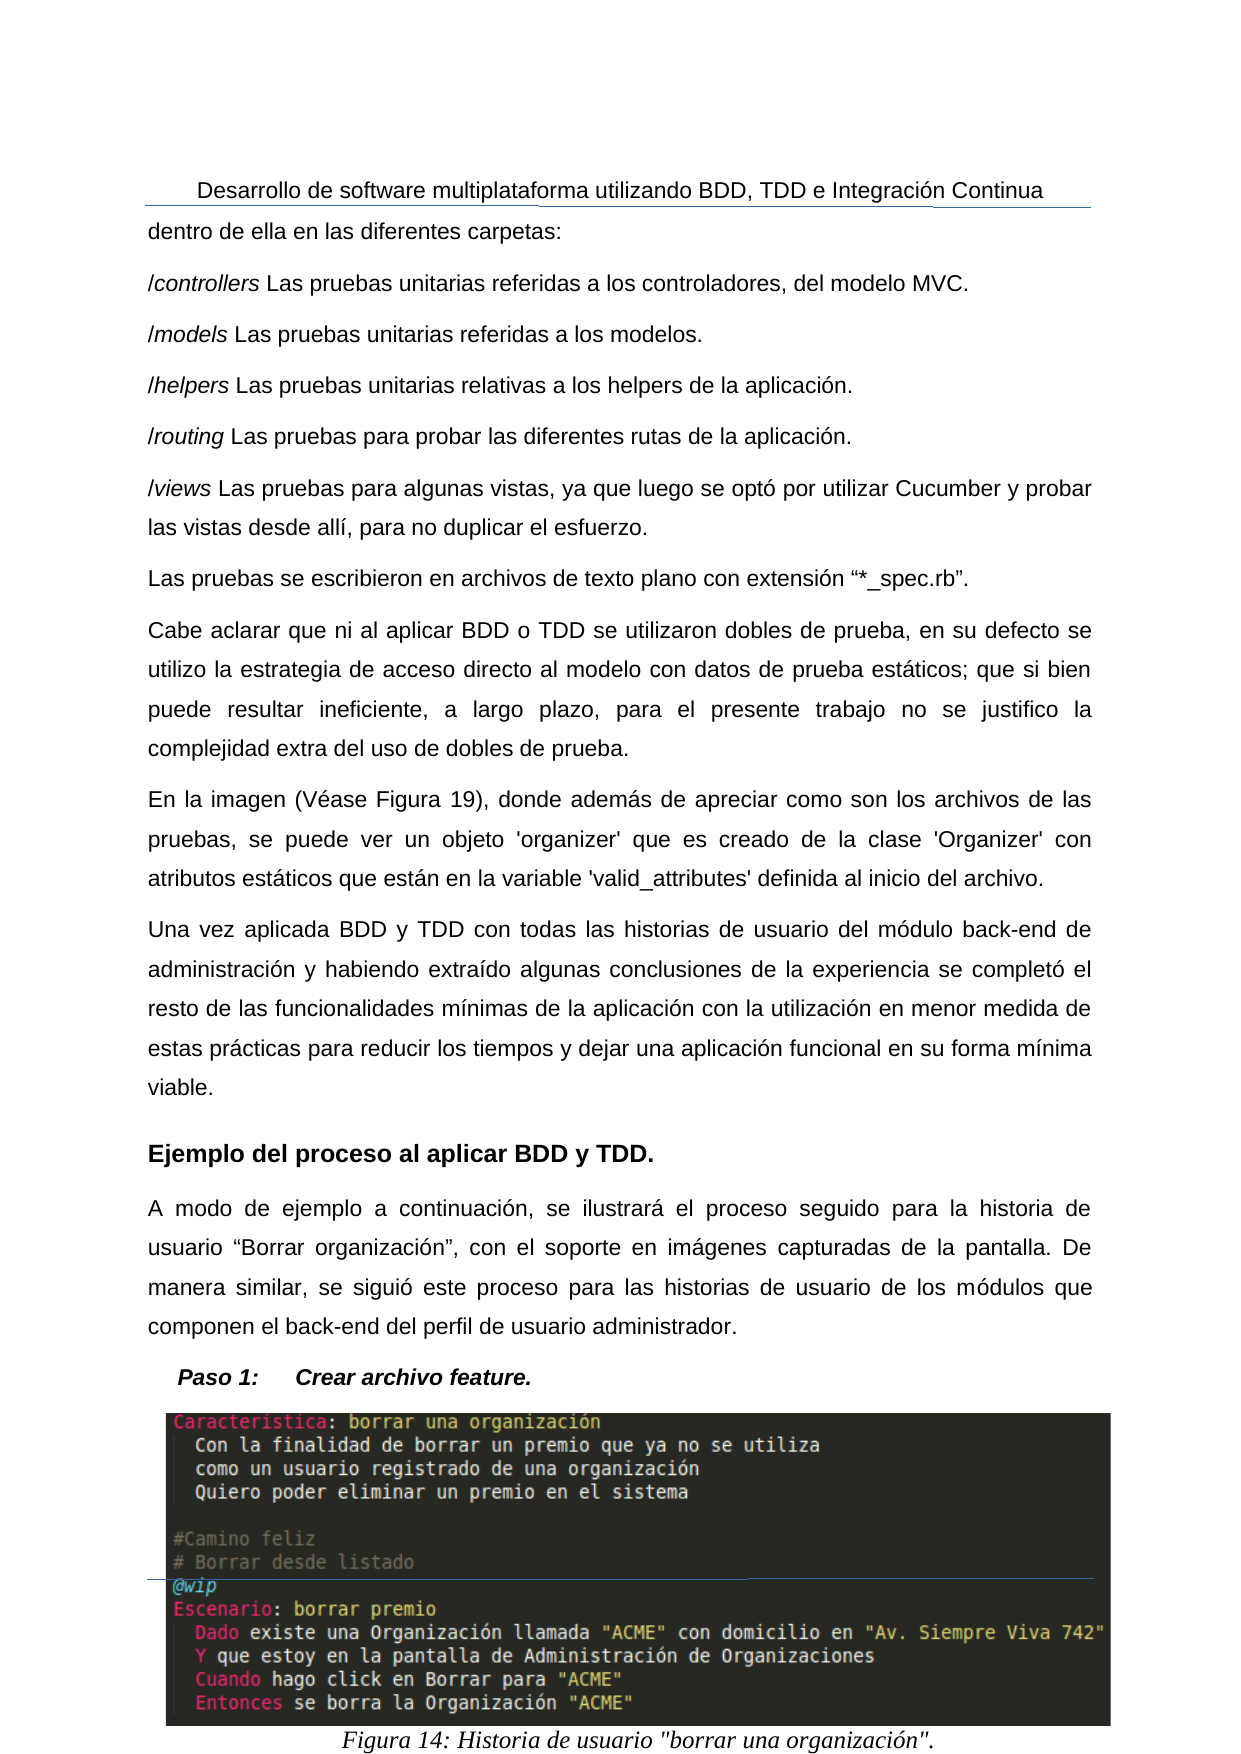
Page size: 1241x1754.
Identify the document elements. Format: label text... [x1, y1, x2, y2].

list Crear archivo feature. [177, 1364, 1093, 1391]
picture [165, 1413, 1111, 1726]
text /controllers Las pruebas unitarias referidas a los controladores, del modelo MVC. [148, 269, 1093, 296]
text dentro de ella en las diferentes carpetas: [148, 218, 1093, 245]
text /helpers Las pruebas unitarias relativas a los helpers de la aplicación. [148, 372, 1093, 398]
text Una vez aplicada BDD y TDD con todas las historias de usuario del módulo back-end de administración y habiendo extraído algunas conclusiones de la experiencia se completó el resto de las funcionalidades mínimas de la aplicación con la utilización en menor medida de estas prácticas para reducir los tiempos y dejar una aplicación funcional en su forma mínima viable. [148, 916, 1093, 1101]
text Las pruebas se escribieron en archivos de texto plano con extensión “*_spec.rb”. [148, 565, 1093, 592]
text En la imagen (Véase Figura 19), donde además de apreciar como son los archivos de las pruebas, se puede ver un objeto 'organizer' que es creado de la clase 'Organizer' con atributos estáticos que están en la variable 'valid_attributes' definida al inicio del archivo. [148, 786, 1093, 892]
text /views Las pruebas para algunas vistas, ya que luego se optó por utilizar Cucumber y probar las vistas desde allí, para no duplicar el esfuerzo. [148, 474, 1093, 540]
list Figura 14: Historia de usuario "borrar una organización". [166, 1726, 1111, 1754]
text Cabe aclarar que ni al aplicar BDD o TDD se utilizaron dobles de prueba, en su defecto se utilizo la estrategia de acceso directo al modelo con datos de prueba estáticos; que si bien puede resultar ineficiente, a largo plazo, para el presente trabajo no se justifico la complejidad extra del uso de dobles de prueba. [148, 617, 1093, 761]
text /models Las pruebas unitarias referidas a los modelos. [148, 321, 1093, 347]
list [166, 1401, 1111, 1413]
text A modo de ejemplo a continuación, se ilustrará el proceso seguido para la historia de usuario “Borrar organización”, con el soporte en imágenes capturadas de la pantalla. De manera similar, se siguió este proceso para las historias de usuario de los módulos que componen el back-end del perfil de usuario administrador. [148, 1194, 1093, 1339]
subtitle Ejemplo del proceso al aplicar BDD y TDD. [148, 1139, 1093, 1168]
text /routing Las pruebas para probar las diferentes rutas de la aplicación. [148, 423, 1093, 450]
